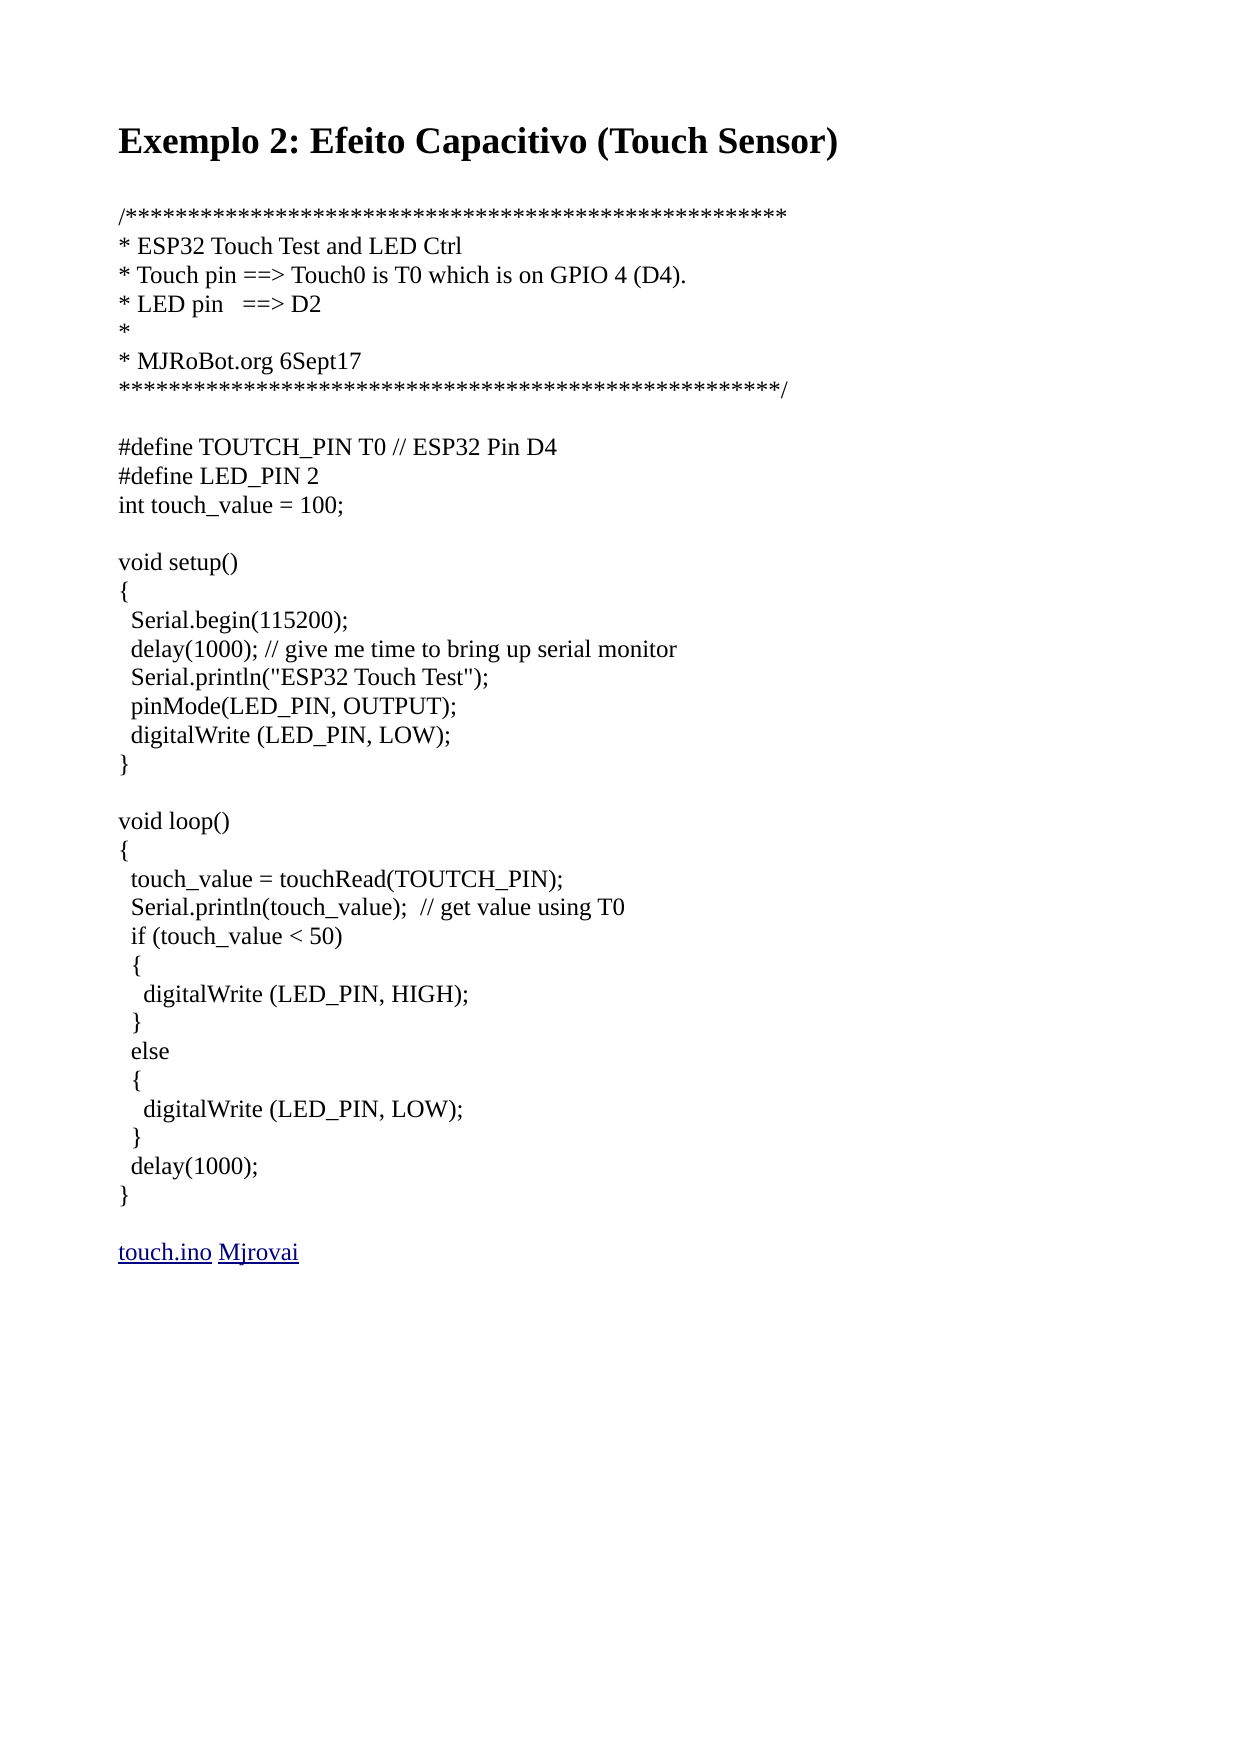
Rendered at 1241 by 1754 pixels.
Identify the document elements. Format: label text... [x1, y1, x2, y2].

text void setup() [118, 547, 1122, 576]
subtitle Exemplo 2: Efeito Capacitivo (Touch Sensor) [118, 118, 1122, 161]
text { [118, 576, 1122, 605]
text digitalWrite (LED_PIN, HIGH); [118, 979, 1122, 1007]
text pinMode(LED_PIN, OUTPUT); [118, 691, 1122, 720]
text } [118, 749, 1122, 777]
text if (touch_value < 50) [118, 921, 1122, 950]
text digitalWrite (LED_PIN, LOW); [118, 720, 1122, 749]
text * [118, 317, 1122, 346]
text { [118, 950, 1122, 979]
text delay(1000); [118, 1151, 1122, 1180]
text { [118, 835, 1122, 864]
text else [118, 1036, 1122, 1065]
text * MJRoBot.org 6Sept17 [118, 346, 1122, 375]
text Serial.println("ESP32 Touch Test"); [118, 662, 1122, 691]
text int touch_value = 100; [118, 490, 1122, 519]
text *****************************************************/ [118, 375, 1122, 404]
text #define LED_PIN 2 [118, 461, 1122, 490]
text touch.ino Mjrovai [118, 1237, 1122, 1266]
text Serial.begin(115200); [118, 605, 1122, 634]
text * ESP32 Touch Test and LED Ctrl [118, 231, 1122, 260]
text * Touch pin ==> Touch0 is T0 which is on GPIO 4 (D4). [118, 260, 1122, 289]
text { [118, 1065, 1122, 1094]
text * LED pin ==> D2 [118, 289, 1122, 317]
text touch_value = touchRead(TOUTCH_PIN); [118, 864, 1122, 892]
text delay(1000); // give me time to bring up serial monitor [118, 634, 1122, 662]
text #define TOUTCH_PIN T0 // ESP32 Pin D4 [118, 432, 1122, 461]
text } [118, 1122, 1122, 1151]
text Serial.println(touch_value); // get value using T0 [118, 892, 1122, 921]
text /***************************************************** [118, 202, 1122, 231]
text } [118, 1180, 1122, 1209]
text void loop() [118, 806, 1122, 835]
text digitalWrite (LED_PIN, LOW); [118, 1094, 1122, 1122]
text } [118, 1007, 1122, 1036]
